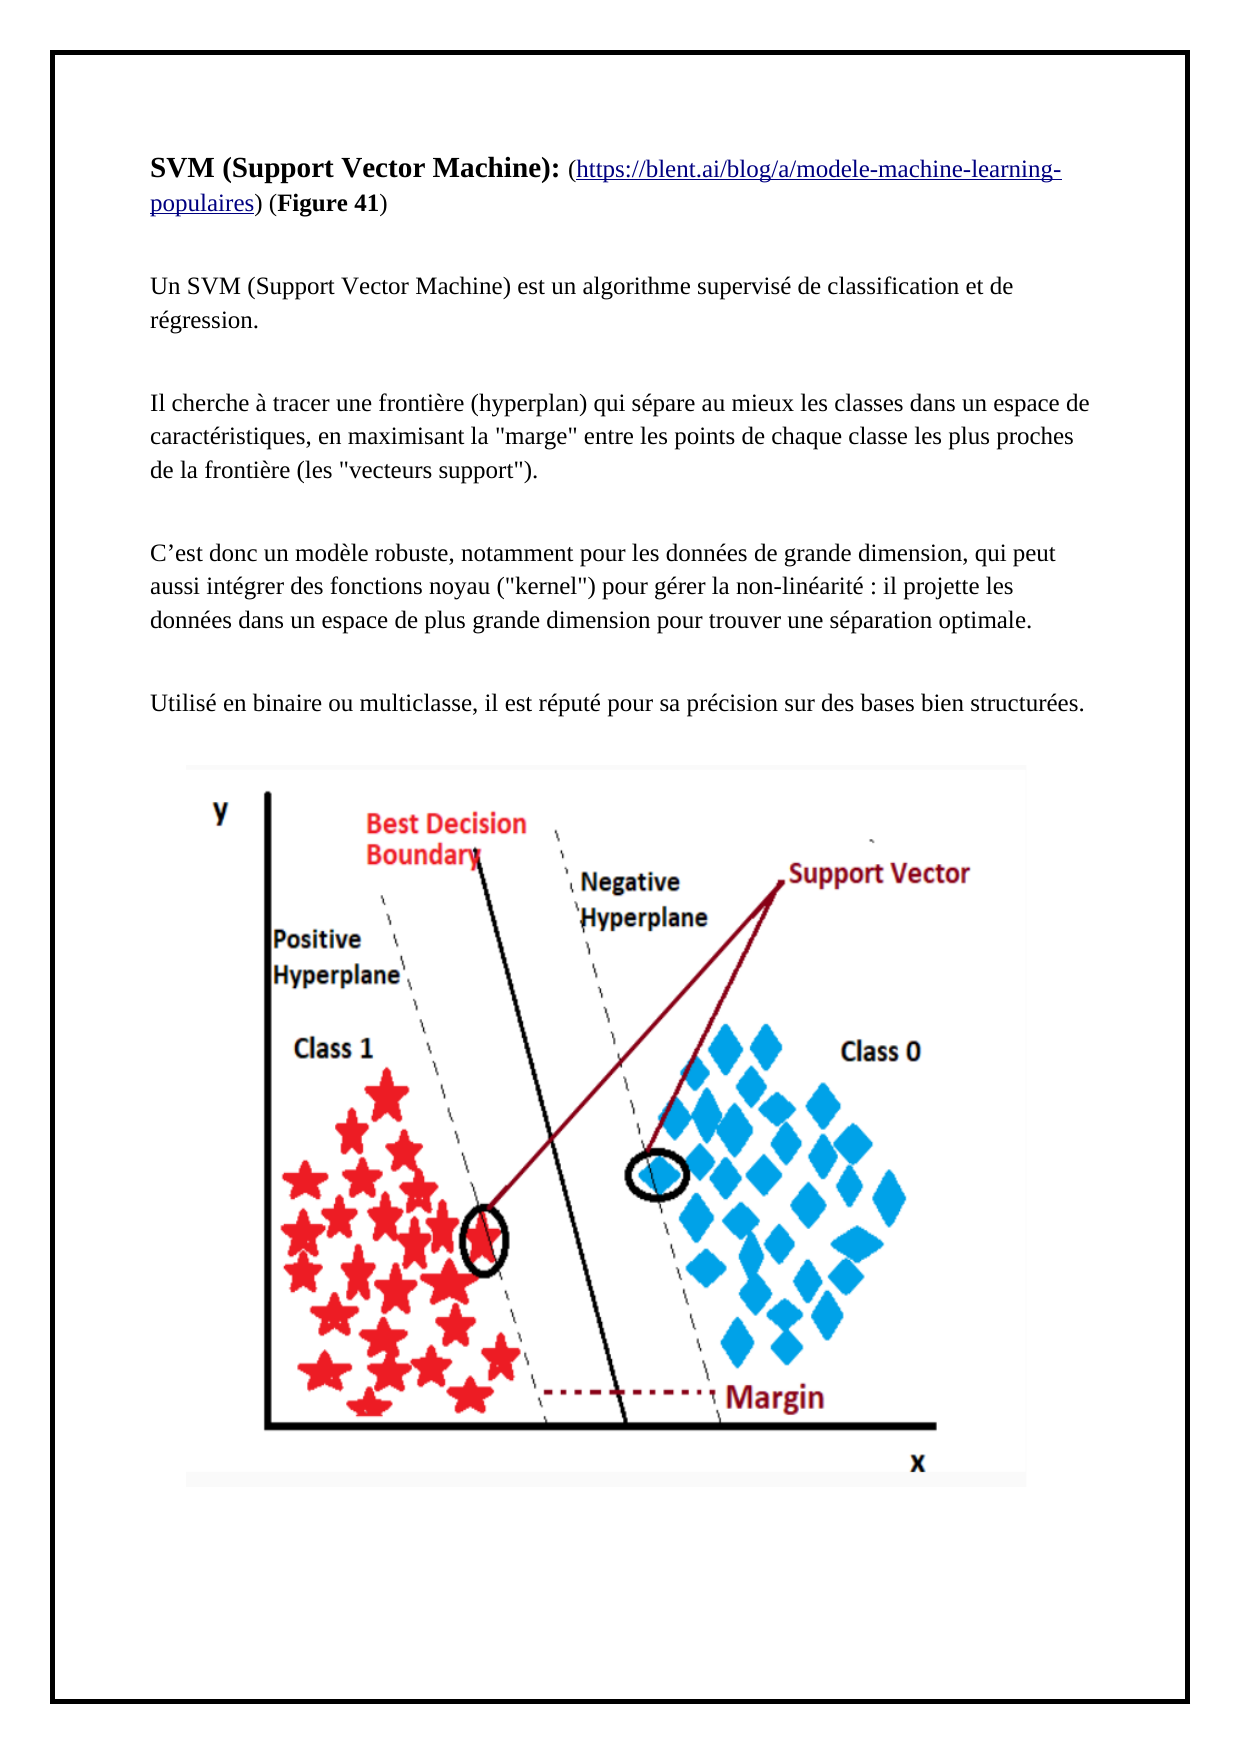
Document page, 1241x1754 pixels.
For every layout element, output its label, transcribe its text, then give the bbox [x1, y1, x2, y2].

text Un SVM (Support Vector Machine) est un algorithme supervisé de classification et de régression. [150, 271, 1090, 333]
text C’est donc un modèle robuste, notamment pour les données de grande dimension, qui peut aussi intégrer des fonctions noyau ("kernel") pour gérer la non-linéarité : il projette les données dans un espace de plus grande dimension pour trouver une séparation optimale. [150, 538, 1090, 633]
text Utilisé en binaire ou multiclasse, il est réputé pour sa précision sur des bases bien structurées. [150, 688, 1090, 717]
text SVM (Support Vector Machine): (https://blent.ai/blog/a/modele-machine-learning-populaires) (Figure 41) [150, 150, 1090, 217]
text Il cherche à tracer une frontière (hyperplan) qui sépare au mieux les classes dans un espace de caractéristiques, en maximisant la "marge" entre les points de chaque classe les plus proches de la frontière (les "vecteurs support"). [150, 388, 1090, 483]
